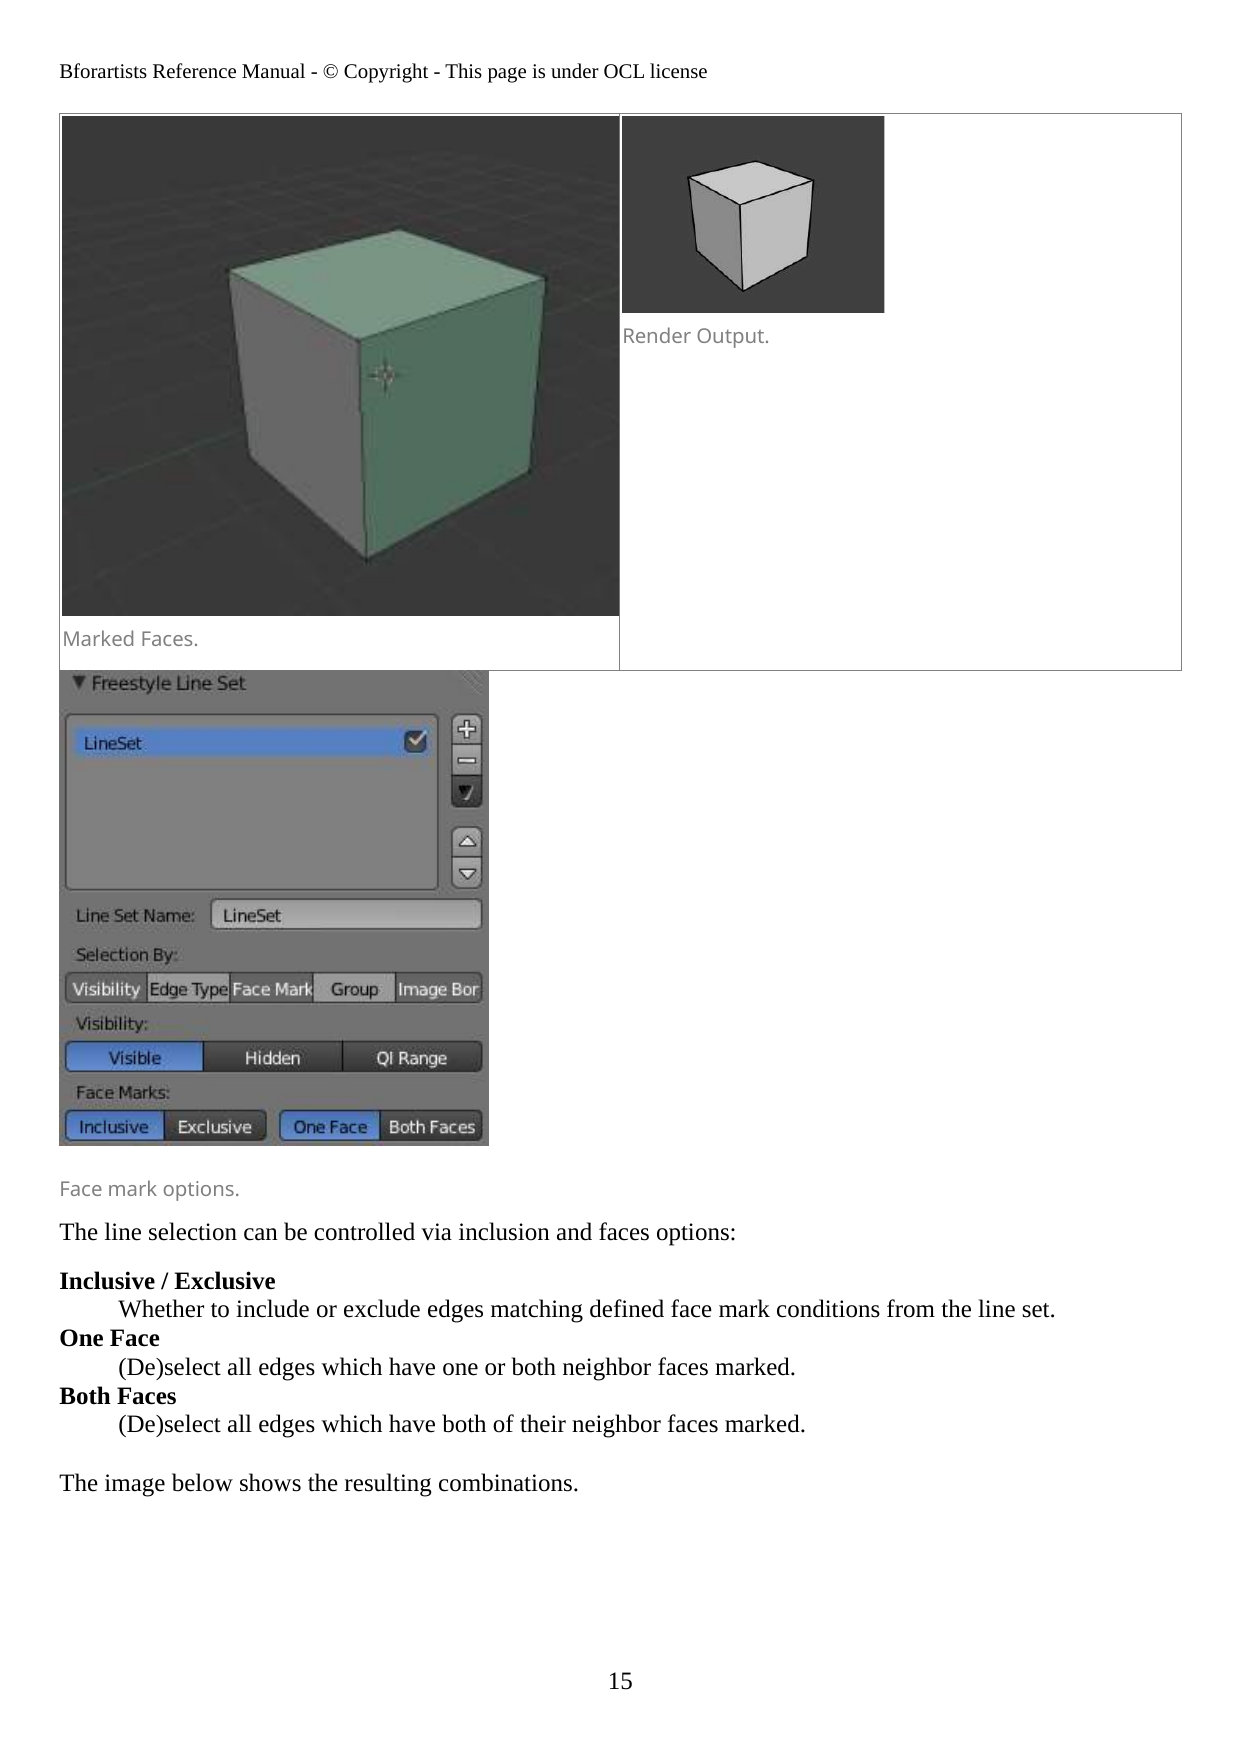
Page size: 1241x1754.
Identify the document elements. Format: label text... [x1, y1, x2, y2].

picture [59, 670, 489, 1146]
list (De)select all edges which have one or both neighbor faces marked. [118, 1352, 1181, 1381]
picture [62, 116, 620, 616]
list (De)select all edges which have both of their neighbor faces marked. [118, 1409, 1181, 1438]
text Face mark options. [59, 1171, 1181, 1202]
subtitle Both Faces [59, 1381, 1181, 1409]
subtitle One Face [59, 1323, 1181, 1352]
table_header Render Output. [620, 114, 1181, 670]
text The line selection can be controlled via inclusion and faces options: [59, 1217, 1181, 1246]
picture [622, 116, 885, 313]
subtitle Inclusive / Exclusive [59, 1266, 1181, 1294]
text The image below shows the resulting combinations. [59, 1468, 1181, 1497]
table_header Marked Faces. [60, 114, 619, 670]
list Whether to include or exclude edges matching defined face mark conditions from the line set. [118, 1294, 1181, 1323]
